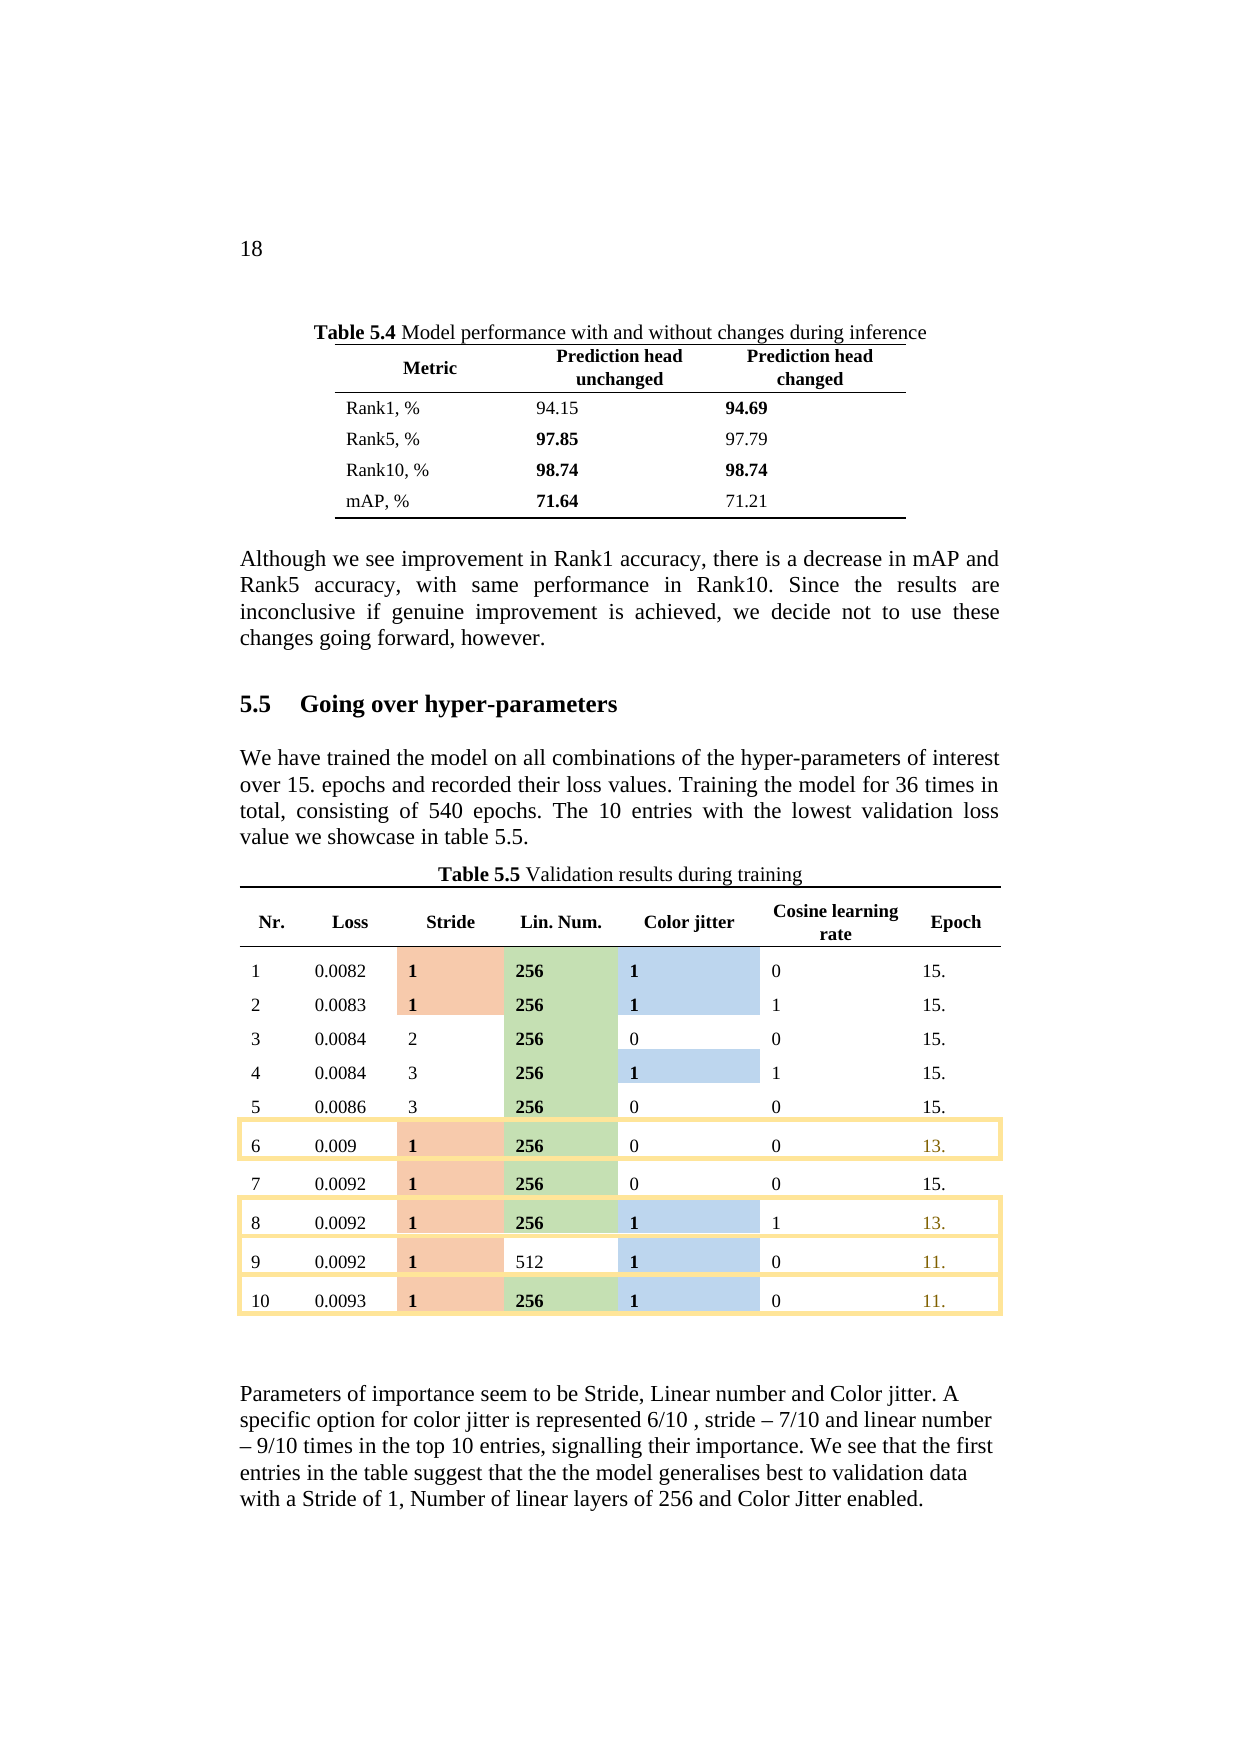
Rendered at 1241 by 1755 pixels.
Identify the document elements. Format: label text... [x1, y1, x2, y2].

table_cell 97.79 [714, 423, 906, 454]
table_cell 15. [911, 1161, 1001, 1195]
table_cell 1 [397, 1238, 504, 1272]
table_cell 0.0093 [303, 1277, 397, 1311]
table_cell 3 [397, 1049, 504, 1083]
table_cell 71.64 [525, 485, 714, 517]
table_cell 256 [504, 1200, 618, 1233]
table_cell 1 [397, 1122, 504, 1156]
table_cell 15. [911, 1083, 1001, 1117]
table_cell 256 [504, 1161, 618, 1195]
table_cell 256 [504, 1015, 618, 1049]
table_cell 256 [504, 1122, 618, 1156]
table_cell 1 [240, 947, 303, 981]
table_cell 0.0092 [303, 1200, 397, 1233]
table_cell 0.009 [303, 1122, 397, 1156]
table_cell 94.15 [525, 393, 714, 423]
table_cell 0.0082 [303, 947, 397, 981]
table_cell 8 [242, 1200, 303, 1233]
table_cell 0.0084 [303, 1015, 397, 1049]
table_cell 15. [911, 981, 1001, 1015]
table_cell 0 [760, 1238, 911, 1272]
text Parameters of importance seem to be Stride, Linear number and Color jitter. A specific option for color jitter is represented 6/10 , stride – 7/10 and linear number – 9/10 times in the top 10 entries, signalling their importance. We see that the first entries in the table suggest that the the model generalises best to validation data with a Stride of 1, Number of linear layers of 256 and Color Jitter enabled. [239, 1379, 1001, 1511]
table_header Metric [335, 345, 525, 392]
table_cell 98.74 [525, 454, 714, 485]
table_cell 1 [397, 1161, 504, 1195]
table_cell 11. [911, 1238, 998, 1272]
table_cell 0 [618, 1122, 760, 1156]
table_header Nr. [240, 888, 303, 946]
table_cell 71.21 [714, 485, 906, 517]
table_cell 4 [240, 1049, 303, 1083]
table_cell 1 [618, 1200, 760, 1233]
table_cell 7 [240, 1161, 303, 1195]
table_cell 97.85 [525, 423, 714, 454]
table_cell 0 [618, 1161, 760, 1195]
table_header Prediction head unchanged [525, 345, 714, 392]
table_header Stride [397, 888, 504, 946]
table_header Loss [303, 888, 397, 946]
table_cell 256 [504, 1083, 618, 1117]
subtitle Going over hyper-parameters [239, 689, 1001, 718]
table_cell 1 [397, 947, 504, 981]
text We have trained the model on all combinations of the hyper-parameters of interest over 15. epochs and recorded their loss values. Training the model for 36 times in total, consisting of 540 epochs. The 10 entries with the lowest validation loss value we showcase in table 5.5. [239, 744, 1001, 850]
table_cell 2 [397, 1015, 504, 1049]
table_header Color jitter [618, 888, 760, 946]
table_cell 1 [618, 1277, 760, 1311]
table_cell Rank5, % [335, 423, 525, 454]
table_cell 0 [760, 1277, 911, 1311]
table_cell 1 [618, 981, 760, 1015]
table_header Epoch [911, 888, 1001, 946]
table_header Lin. Num. [504, 888, 618, 946]
table_cell Rank1, % [335, 393, 525, 423]
table_cell 3 [397, 1083, 504, 1117]
table_cell 11. [911, 1277, 998, 1311]
table_header Cosine learning rate [760, 888, 911, 946]
table_cell 0 [760, 947, 911, 981]
table_header Prediction head changed [714, 345, 906, 392]
table_cell 2 [240, 981, 303, 1015]
table_cell 0 [618, 1083, 760, 1117]
table_cell 9 [242, 1238, 303, 1272]
table_cell 1 [760, 981, 911, 1015]
table_cell 0.0092 [303, 1161, 397, 1195]
table_cell 1 [760, 1200, 911, 1233]
table_cell 1 [618, 947, 760, 981]
table_cell 13. [911, 1122, 998, 1156]
table_cell 0.0084 [303, 1049, 397, 1083]
table_cell 0.0092 [303, 1238, 397, 1272]
table_cell 0 [618, 1015, 760, 1049]
table_cell 1 [397, 1277, 504, 1311]
table_cell 5 [240, 1083, 303, 1117]
table_cell 1 [618, 1238, 760, 1272]
table_cell 94.69 [714, 393, 906, 423]
table_cell 15. [911, 1015, 1001, 1049]
table_cell 1 [618, 1049, 760, 1083]
table_cell 0 [760, 1083, 911, 1117]
table_cell 256 [504, 947, 618, 981]
table_cell 512 [504, 1238, 618, 1272]
table_cell 1 [760, 1049, 911, 1083]
table_cell 10 [242, 1277, 303, 1311]
table_cell Rank10, % [335, 454, 525, 485]
table_cell 256 [504, 981, 618, 1015]
text Table 5.5 Validation results during training [239, 862, 1001, 886]
table_cell 15. [911, 947, 1001, 981]
table_cell 0 [760, 1015, 911, 1049]
table_cell 15. [911, 1049, 1001, 1083]
table_cell mAP, % [335, 485, 525, 517]
table_cell 0 [760, 1161, 911, 1195]
table_cell 3 [240, 1015, 303, 1049]
table_cell 256 [504, 1049, 618, 1083]
text Although we see improvement in Rank1 accuracy, there is a decrease in mAP and Rank5 accuracy, with same performance in Rank10. Since the results are inconclusive if genuine improvement is achieved, we decide not to use these changes going forward, however. [239, 545, 1001, 650]
table_cell 13. [911, 1200, 998, 1233]
table_cell 6 [242, 1122, 303, 1156]
table_cell 256 [504, 1277, 618, 1311]
table_cell 1 [397, 981, 504, 1015]
table_cell 1 [397, 1200, 504, 1233]
table_cell 0.0086 [303, 1083, 397, 1117]
table_cell 0.0083 [303, 981, 397, 1015]
text Table 5.4 Model performance with and without changes during inference [239, 320, 1001, 344]
table_cell 0 [760, 1122, 911, 1156]
table_cell 98.74 [714, 454, 906, 485]
